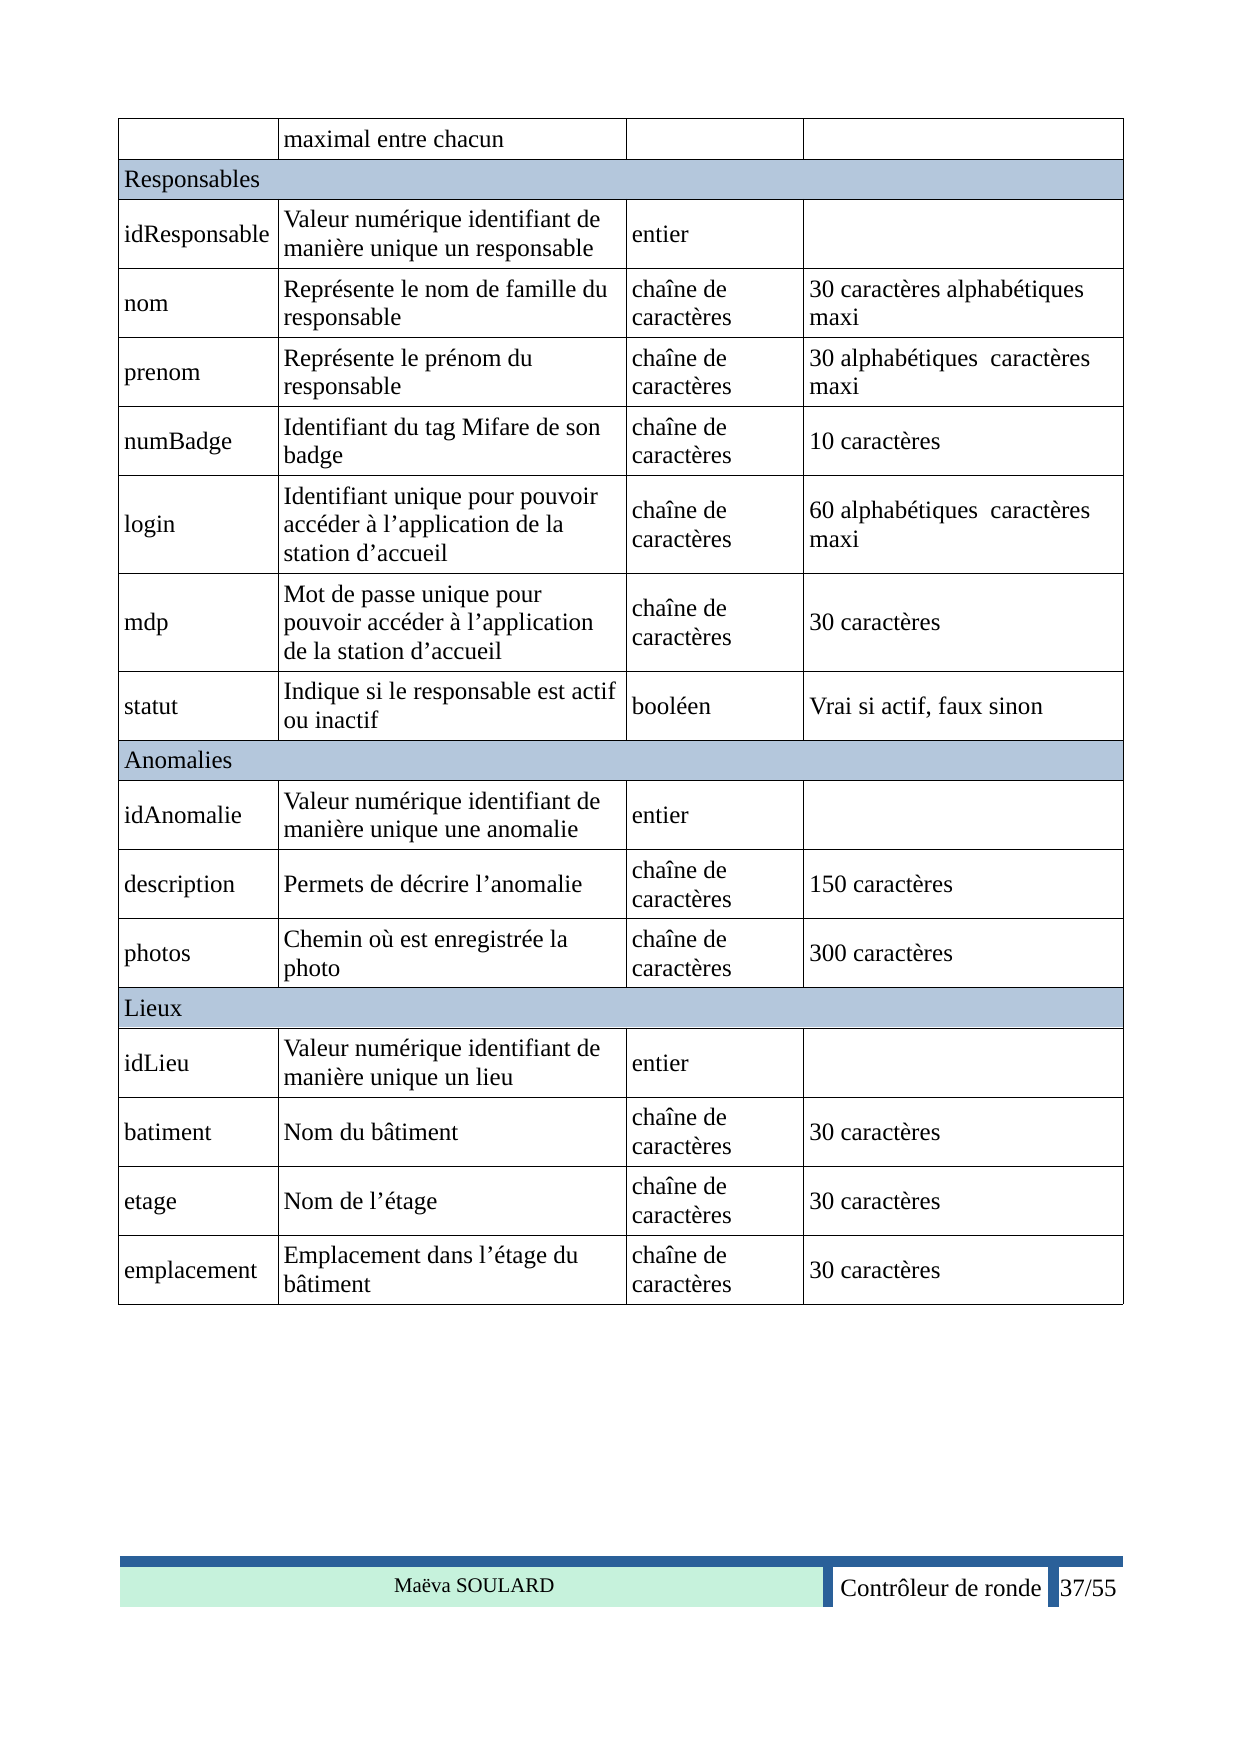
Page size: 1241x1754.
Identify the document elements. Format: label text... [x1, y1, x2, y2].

table_cell Permets de décrire l’anomalie [279, 850, 626, 918]
table_cell 30 alphabétiques caractères maxi [804, 338, 1123, 406]
table_cell idAnomalie [119, 781, 278, 849]
table_cell entier [627, 200, 803, 268]
table_cell idResponsable [119, 200, 278, 268]
table_cell [804, 119, 1123, 158]
table_cell numBadge [119, 407, 278, 475]
table_cell Responsables [119, 160, 1123, 199]
table_cell [627, 119, 803, 158]
table_cell description [119, 850, 278, 918]
table_cell [119, 119, 278, 158]
table_cell 30 caractères alphabétiques maxi [804, 269, 1123, 337]
table_cell mdp [119, 574, 278, 671]
table_cell entier [627, 1029, 803, 1097]
table_cell 10 caractères [804, 407, 1123, 475]
table_cell etage [119, 1167, 278, 1235]
table_cell Vrai si actif, faux sinon [804, 672, 1123, 740]
table_cell entier [627, 781, 803, 849]
table_cell 30 caractères [804, 1167, 1123, 1235]
table_cell Représente le prénom du responsable [279, 338, 626, 406]
table_cell chaîne de caractères [627, 1236, 803, 1304]
table_cell [804, 781, 1123, 849]
table_cell chaîne de caractères [627, 407, 803, 475]
table_cell Nom du bâtiment [279, 1098, 626, 1166]
table_cell Chemin où est enregistrée la photo [279, 919, 626, 987]
table_cell [804, 200, 1123, 268]
table_cell [804, 1029, 1123, 1097]
table_cell Lieux [119, 988, 1123, 1027]
table_cell Emplacement dans l’étage du bâtiment [279, 1236, 626, 1304]
table_cell Représente le nom de famille du responsable [279, 269, 626, 337]
table_cell chaîne de caractères [627, 269, 803, 337]
table_cell idLieu [119, 1029, 278, 1097]
table_cell prenom [119, 338, 278, 406]
table_cell Valeur numérique identifiant de manière unique un responsable [279, 200, 626, 268]
table_cell emplacement [119, 1236, 278, 1304]
table_cell Nom de l’étage [279, 1167, 626, 1235]
table_cell Identifiant du tag Mifare de son badge [279, 407, 626, 475]
table_cell chaîne de caractères [627, 574, 803, 671]
table_cell Anomalies [119, 741, 1123, 780]
table_cell 30 caractères [804, 1098, 1123, 1166]
table_cell booléen [627, 672, 803, 740]
table_cell Indique si le responsable est actif ou inactif [279, 672, 626, 740]
table_cell nom [119, 269, 278, 337]
table_cell chaîne de caractères [627, 476, 803, 573]
table_cell Valeur numérique identifiant de manière unique un lieu [279, 1029, 626, 1097]
table_cell maximal entre chacun [279, 119, 626, 158]
table_cell 30 caractères [804, 574, 1123, 671]
table_cell chaîne de caractères [627, 850, 803, 918]
table_cell statut [119, 672, 278, 740]
table_cell photos [119, 919, 278, 987]
table_cell Valeur numérique identifiant de manière unique une anomalie [279, 781, 626, 849]
table_cell chaîne de caractères [627, 338, 803, 406]
table_cell batiment [119, 1098, 278, 1166]
table_cell 150 caractères [804, 850, 1123, 918]
table_cell 60 alphabétiques caractères maxi [804, 476, 1123, 573]
table_cell login [119, 476, 278, 573]
table_cell 300 caractères [804, 919, 1123, 987]
table_cell chaîne de caractères [627, 919, 803, 987]
table_cell chaîne de caractères [627, 1167, 803, 1235]
table_cell 30 caractères [804, 1236, 1123, 1304]
table_cell Identifiant unique pour pouvoir accéder à l’application de la station d’accueil [279, 476, 626, 573]
table_cell chaîne de caractères [627, 1098, 803, 1166]
table_cell Mot de passe unique pour pouvoir accéder à l’application de la station d’accueil [279, 574, 626, 671]
